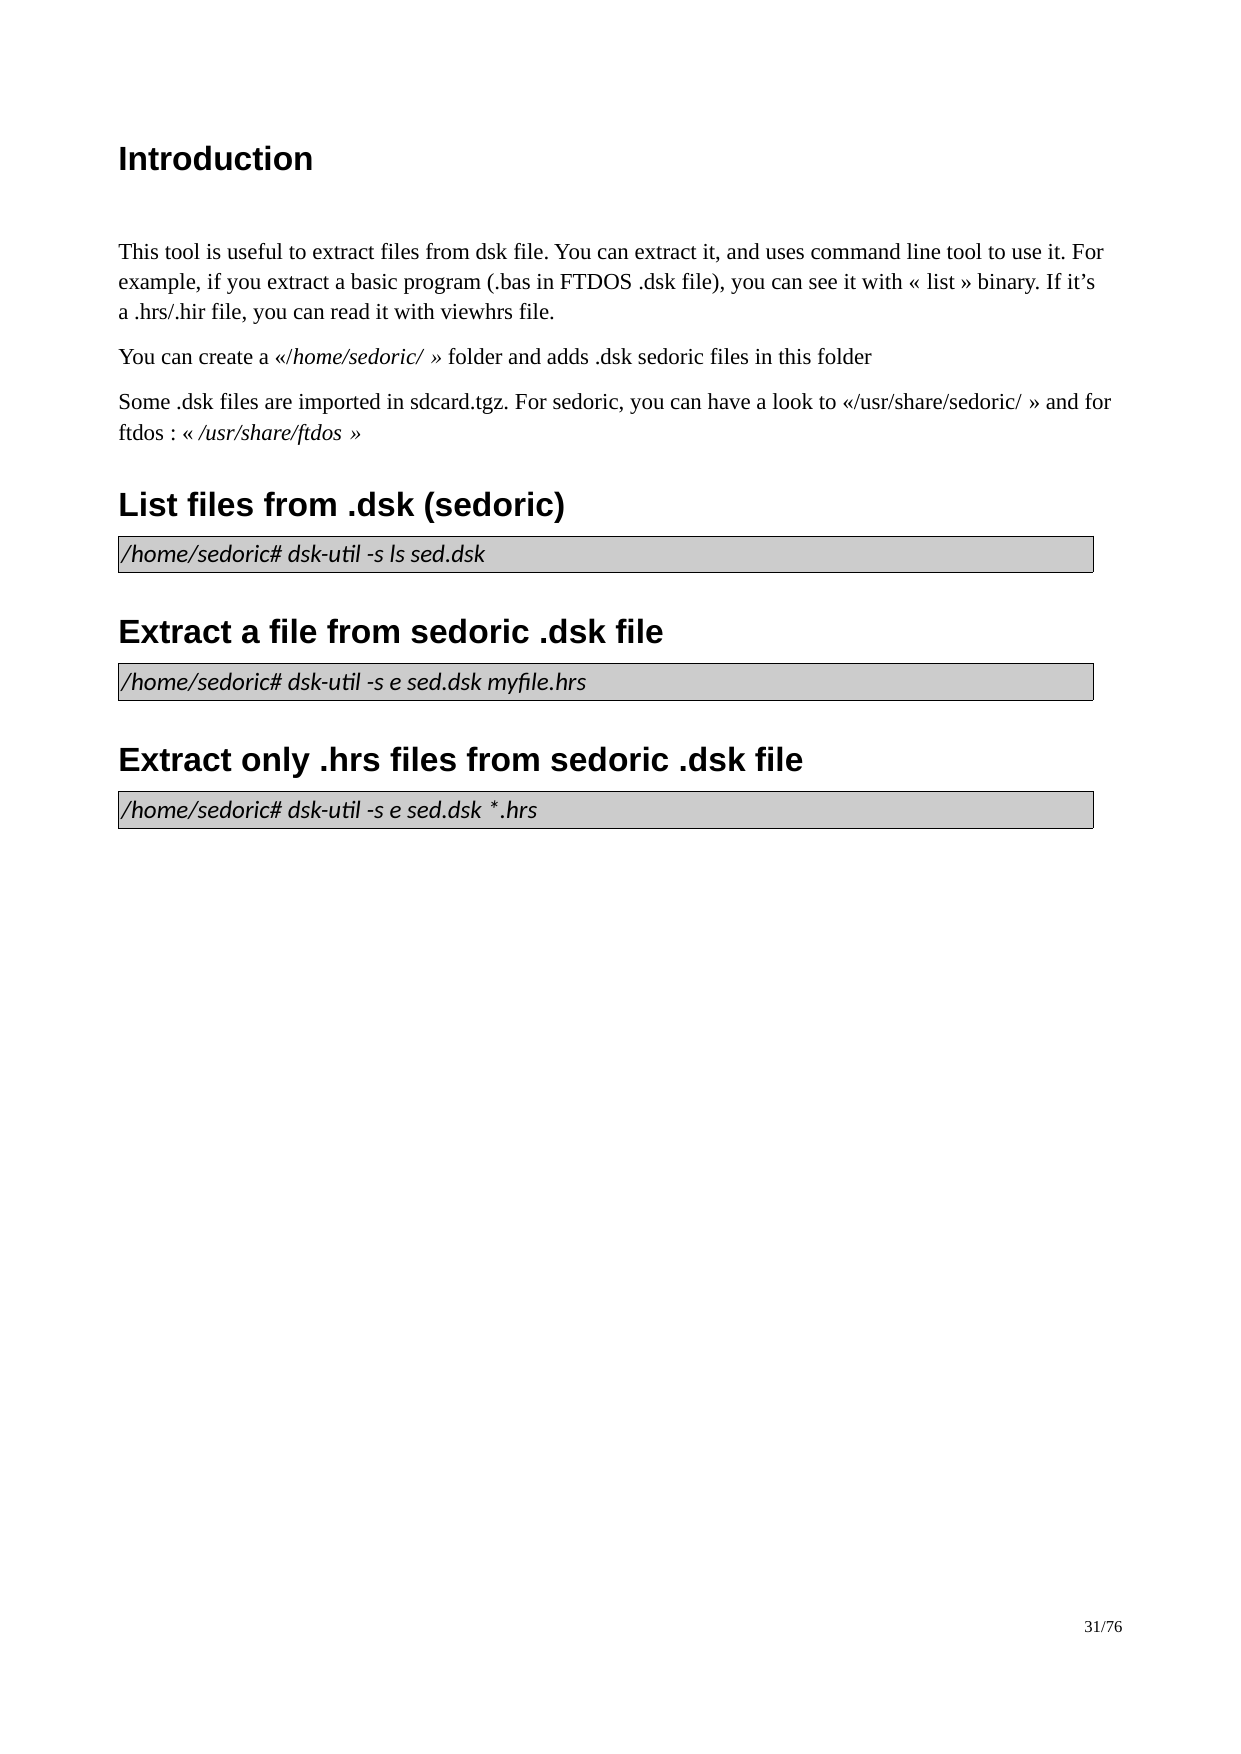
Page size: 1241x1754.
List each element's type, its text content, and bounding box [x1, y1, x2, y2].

subtitle List files from .dsk (sedoric) [118, 484, 1122, 523]
text /home/sedoric# dsk-util -s ls sed.dsk [119, 537, 1093, 572]
text You can create a «/home/sedoric/ » folder and adds .dsk sedoric files in this folder [118, 343, 1122, 370]
text /home/sedoric# dsk-util -s e sed.dsk *.hrs [119, 792, 1093, 828]
subtitle Extract a file from sedoric .dsk file [118, 612, 1122, 651]
subtitle Extract only .hrs files from sedoric .dsk file [118, 740, 1122, 779]
subtitle Introduction [118, 139, 1122, 178]
text Some .dsk files are imported in sdcard.tgz. For sedoric, you can have a look to «/usr/share/sedoric/ » and for ftdos : « /usr/share/ftdos » [118, 388, 1122, 445]
text /home/sedoric# dsk-util -s e sed.dsk myfile.hrs [119, 664, 1093, 700]
text This tool is useful to extract files from dsk file. You can extract it, and uses command line tool to use it. For example, if you extract a basic program (.bas in FTDOS .dsk file), you can see it with « list » binary. If it’s a .hrs/.hir file, you can read it with viewhrs file. [118, 238, 1122, 325]
